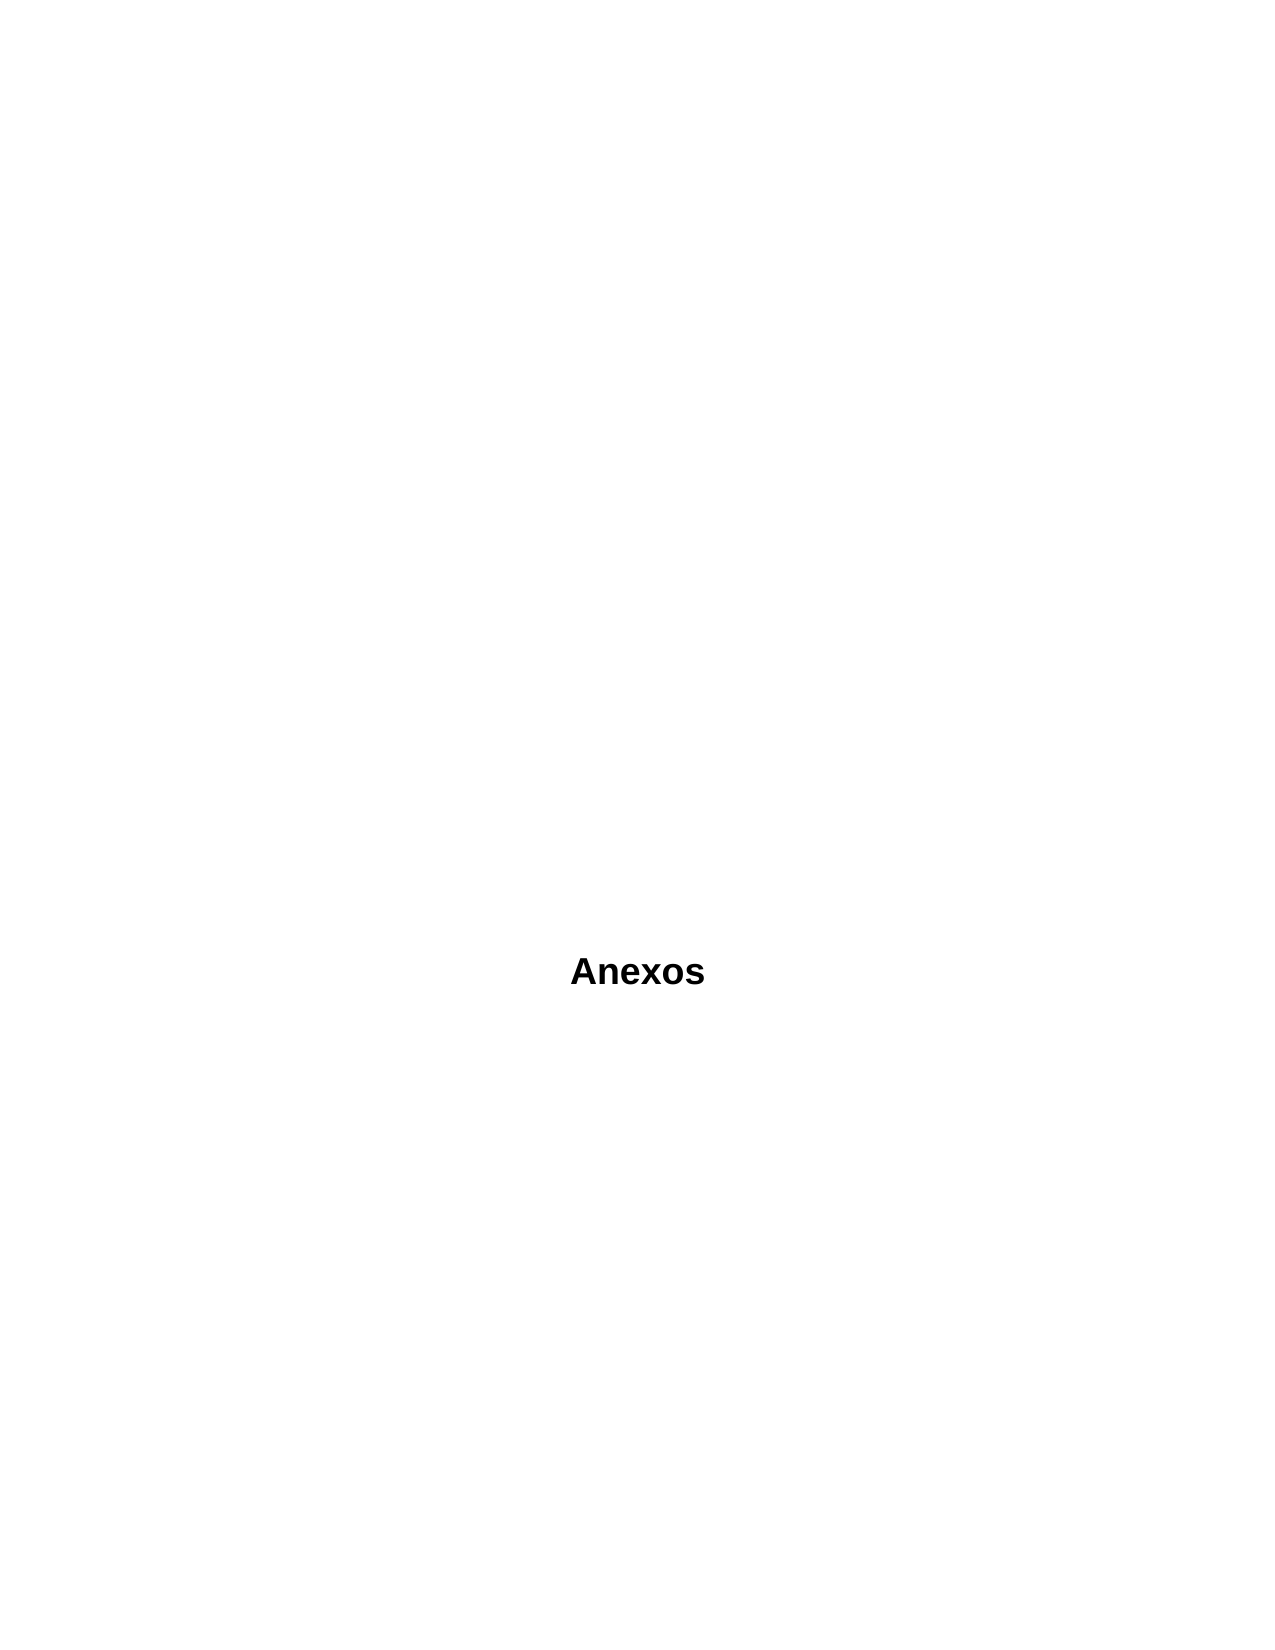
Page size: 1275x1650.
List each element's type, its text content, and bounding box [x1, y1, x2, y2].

subtitle Anexos [118, 949, 1157, 992]
